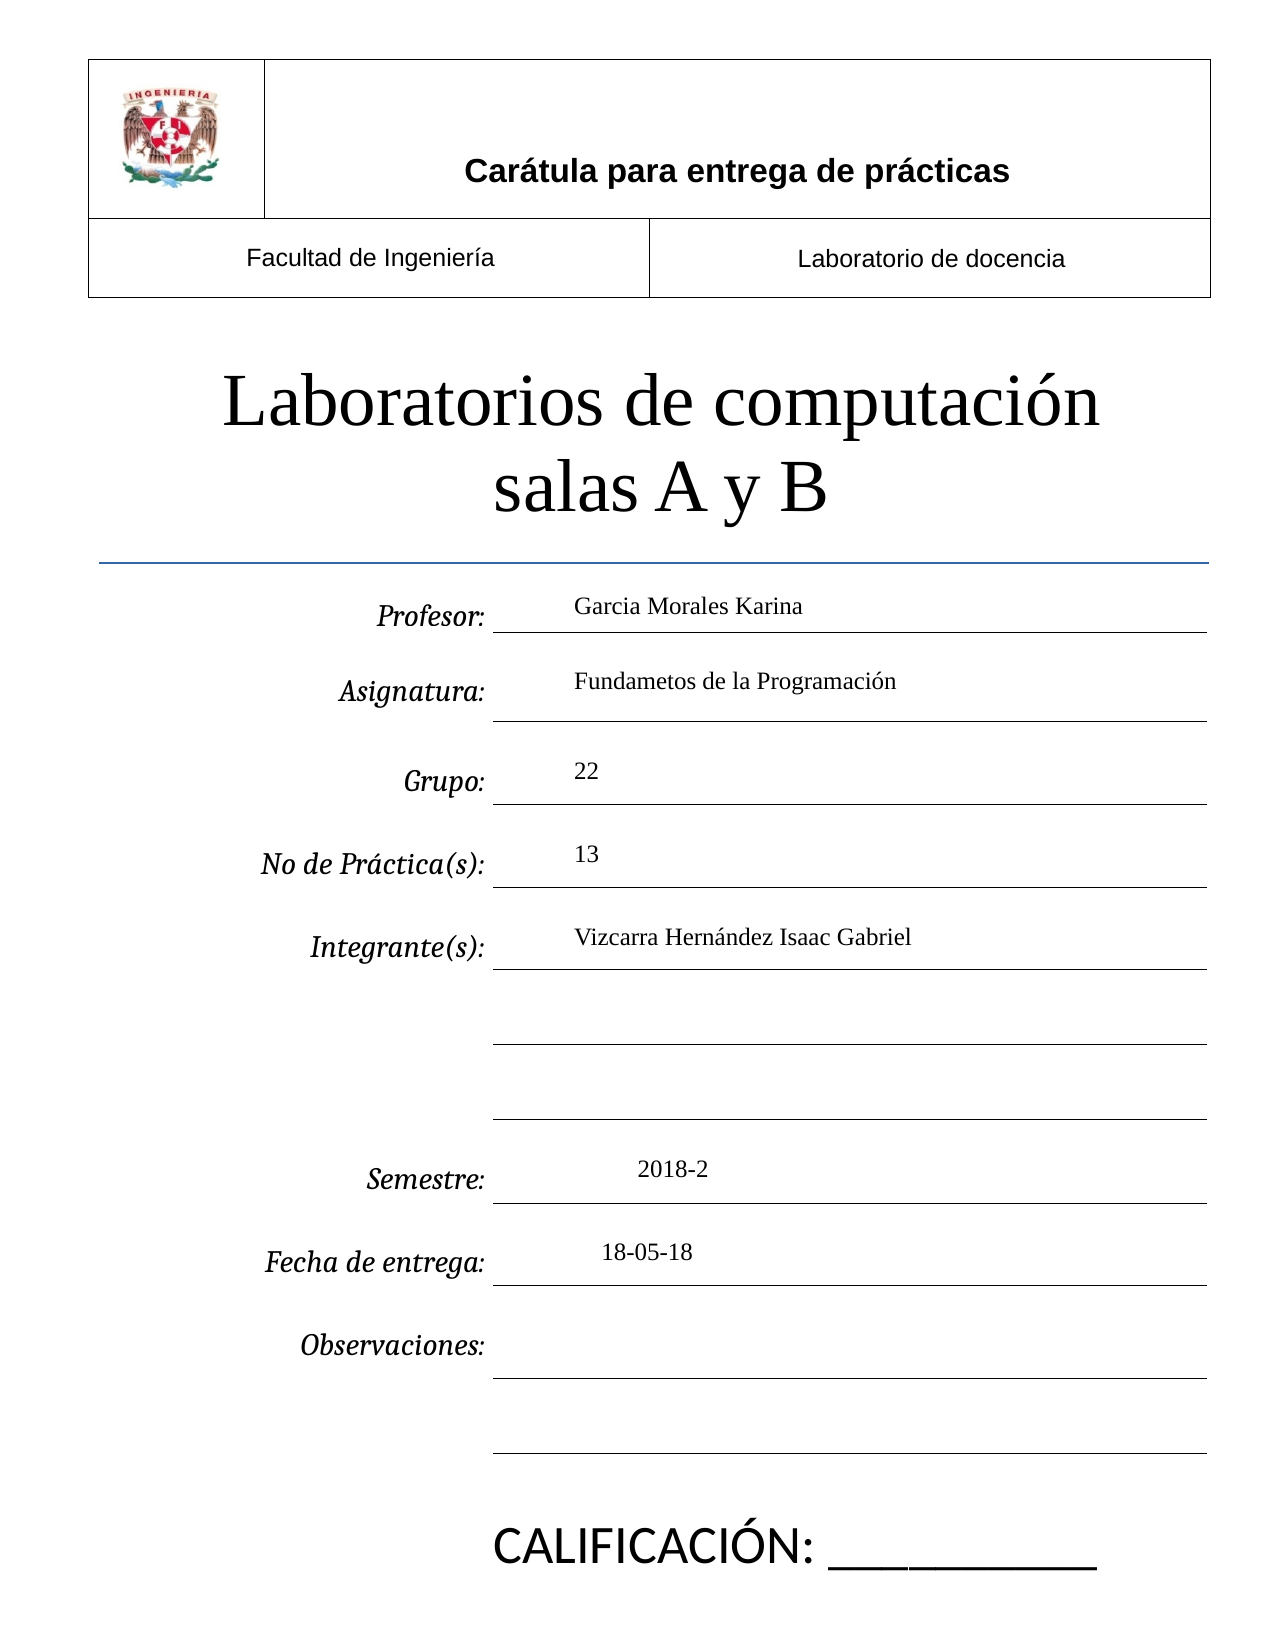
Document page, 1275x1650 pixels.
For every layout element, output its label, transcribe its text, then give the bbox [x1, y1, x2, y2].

table_header Garcia Morales Karina [493, 564, 1207, 631]
table_cell Facultad de Ingeniería [89, 219, 649, 297]
text Laboratorios de computación [118, 355, 1205, 441]
table_header Carátula para entrega de prácticas [265, 60, 1210, 217]
table_cell Vizcarra Hernández Isaac Gabriel [493, 888, 1207, 969]
table_cell [118, 969, 493, 1044]
text salas A y B [118, 441, 1205, 528]
table_header Profesor: [118, 564, 493, 631]
table_cell [493, 1379, 1207, 1453]
table_cell [493, 970, 1207, 1044]
table_cell 18-05-18 [493, 1204, 1207, 1285]
table_header [89, 60, 264, 217]
table_cell [493, 1045, 1207, 1119]
table_cell Integrante(s): [118, 887, 493, 969]
table_cell Laboratorio de docencia [650, 219, 1210, 297]
table_cell [118, 1044, 493, 1119]
table_cell Observaciones: [118, 1285, 493, 1378]
table_cell No de Práctica(s): [118, 804, 493, 887]
table_cell Grupo: [118, 721, 493, 804]
table_header [118, 556, 493, 562]
table_cell Fundametos de la Programación [493, 633, 1207, 721]
table_cell 2018-2 [493, 1120, 1207, 1202]
table_cell Asignatura: [118, 631, 493, 721]
table_cell [118, 1378, 493, 1453]
table_header [493, 556, 1207, 562]
table_cell Fecha de entrega: [118, 1203, 493, 1285]
table_cell 22 [493, 722, 1207, 804]
text CALIFICACIÓN: __________ [118, 1511, 1205, 1577]
table_cell [493, 1286, 1207, 1378]
table_cell Semestre: [118, 1119, 493, 1202]
table_cell 13 [493, 805, 1207, 887]
